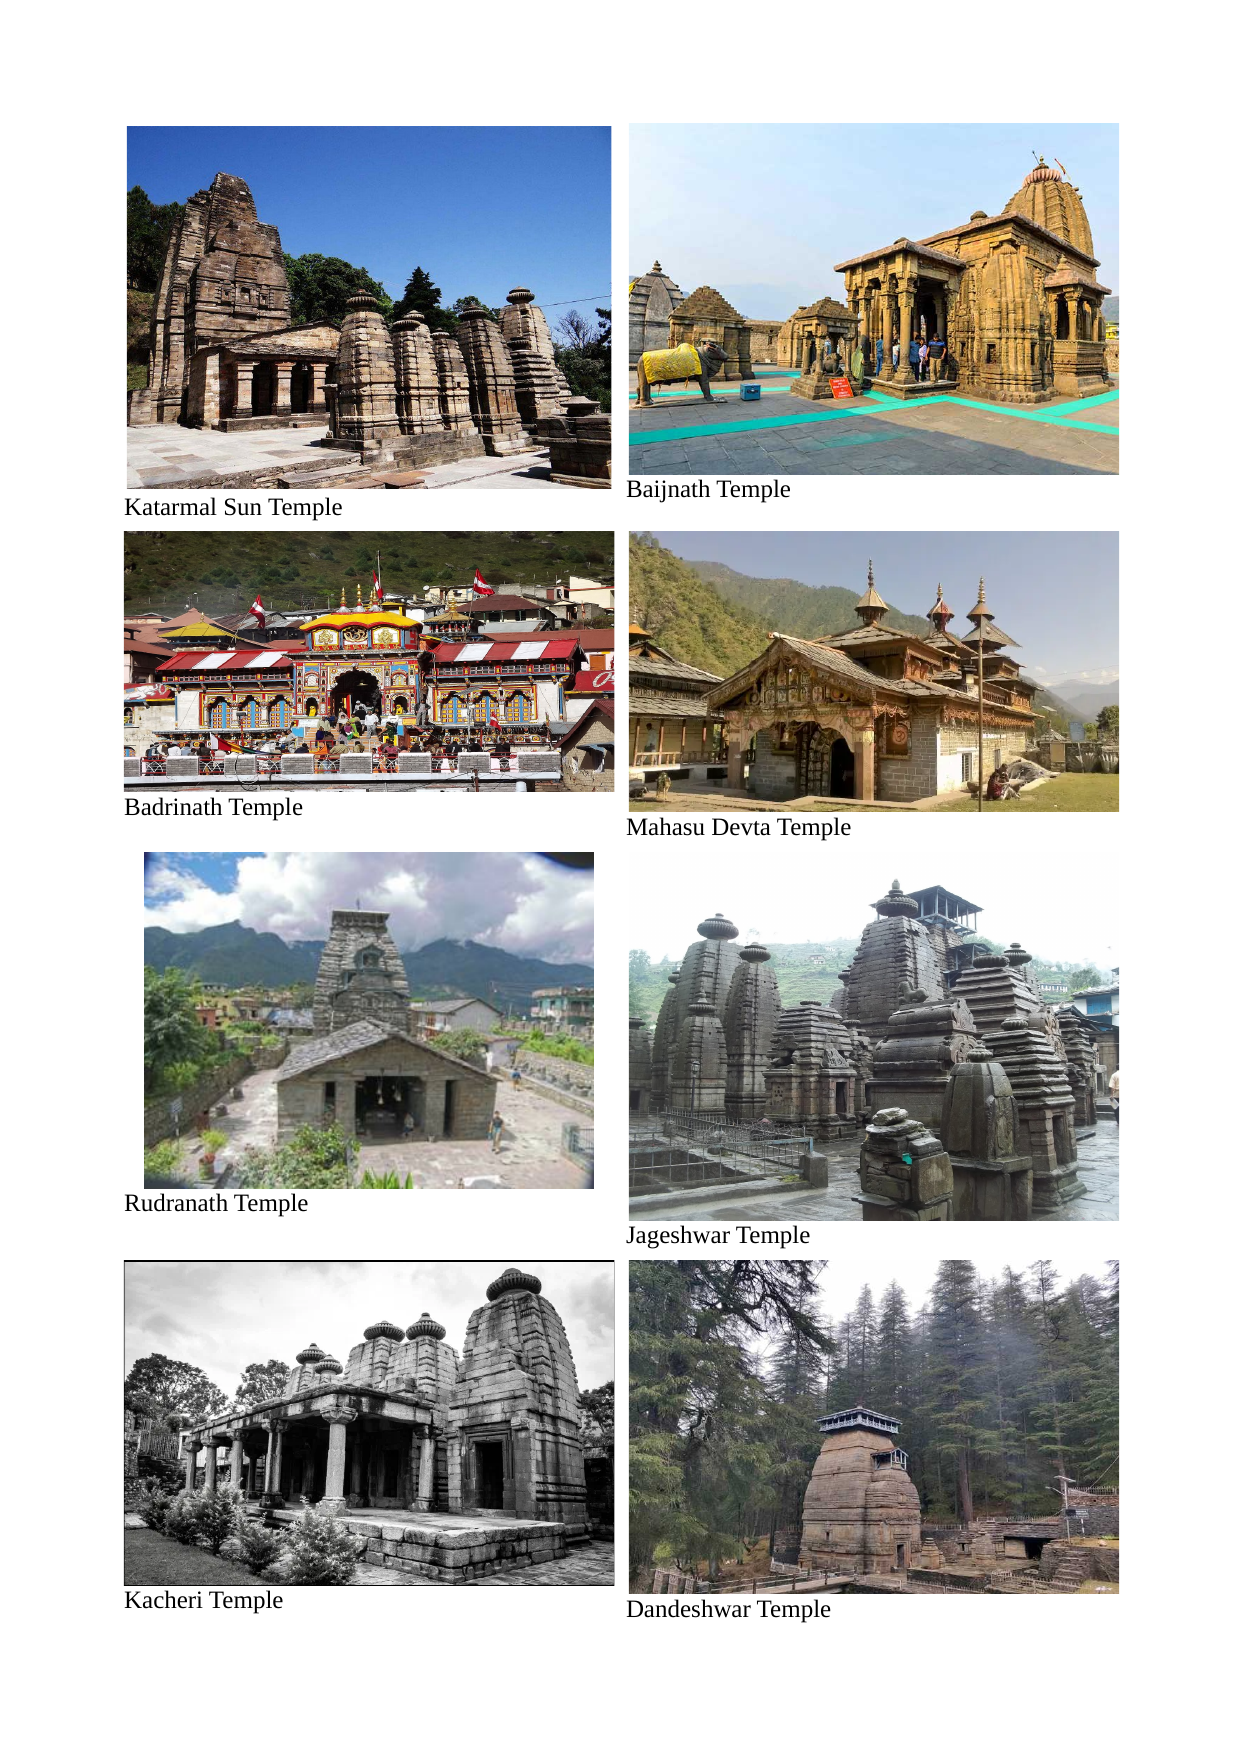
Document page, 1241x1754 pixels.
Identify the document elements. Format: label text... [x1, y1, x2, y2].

table_cell Badrinath Temple [118, 526, 620, 847]
picture [123, 531, 615, 792]
table_header Katarmal Sun Temple [118, 118, 620, 526]
table_cell Mahasu Devta Temple [620, 526, 1128, 847]
table_cell Jageshwar Temple [620, 847, 1128, 1254]
table_cell Dandeshwar Temple [620, 1255, 1128, 1628]
table_header Baijnath Temple [620, 118, 1128, 526]
picture [144, 852, 594, 1189]
picture [123, 1260, 615, 1586]
picture [628, 531, 1120, 812]
picture [628, 1260, 1120, 1594]
picture [628, 123, 1120, 475]
table_cell Rudranath Temple [118, 847, 620, 1254]
table_cell Kacheri Temple [118, 1255, 620, 1628]
picture [126, 126, 612, 489]
picture [628, 852, 1120, 1221]
